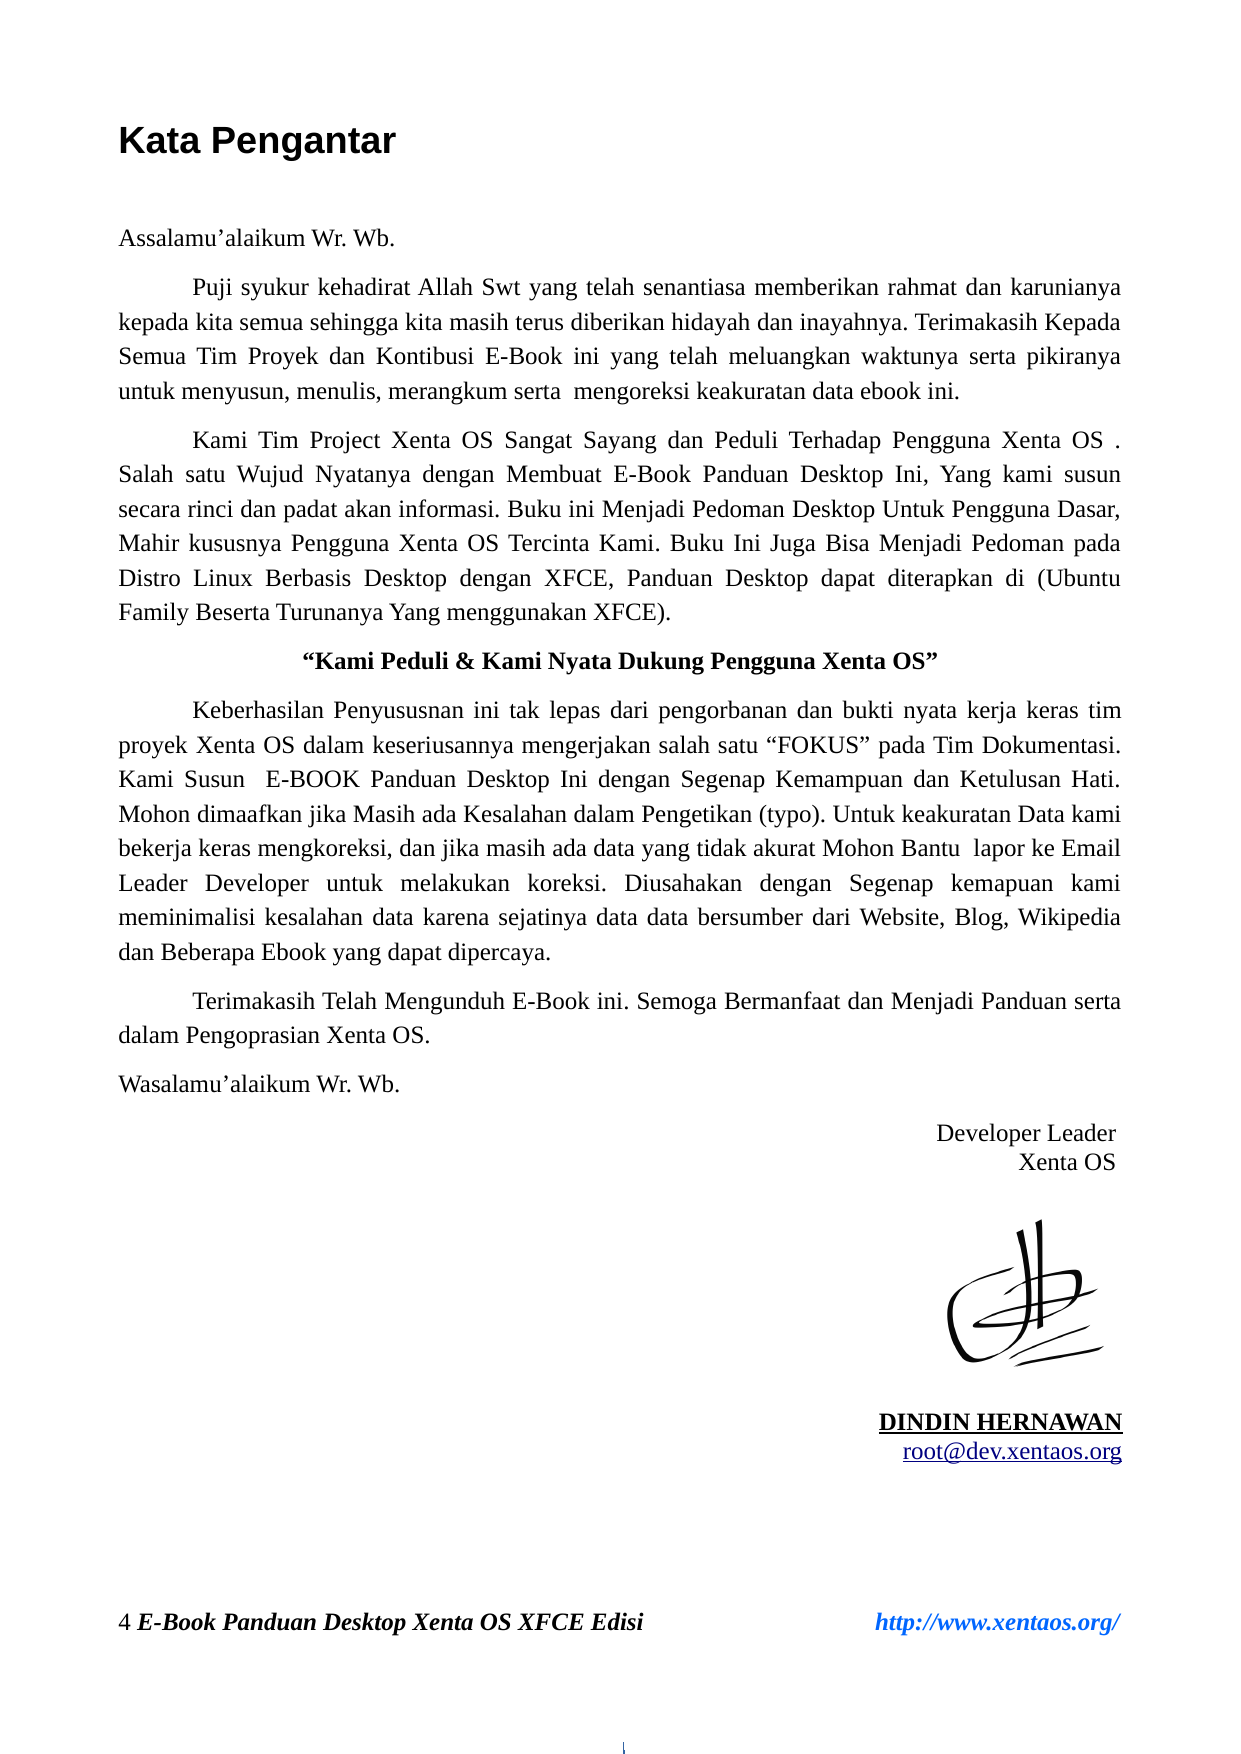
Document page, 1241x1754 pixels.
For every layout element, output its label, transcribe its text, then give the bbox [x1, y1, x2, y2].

text DINDIN HERNAWAN [118, 1407, 1122, 1436]
text Developer Leader [118, 1118, 1122, 1147]
text Puji syukur kehadirat Allah Swt yang telah senantiasa memberikan rahmat dan karunianya kepada kita semua sehingga kita masih terus diberikan hidayah dan inayahnya. Terimakasih Kepada Semua Tim Proyek dan Kontibusi E-Book ini yang telah meluangkan waktunya serta pikiranya untuk menyusun, menulis, merangkum serta mengoreksi keakuratan data ebook ini. [118, 272, 1122, 404]
subtitle Kata Pengantar [118, 118, 1122, 162]
text root@dev.xentaos.org [118, 1436, 1122, 1465]
text Wasalamu’alaikum Wr. Wb. [118, 1069, 1122, 1098]
text Keberhasilan Penyususnan ini tak lepas dari pengorbanan dan bukti nyata kerja keras tim proyek Xenta OS dalam keseriusannya mengerjakan salah satu “FOKUS” pada Tim Dokumentasi. Kami Susun E-BOOK Panduan Desktop Ini dengan Segenap Kemampuan dan Ketulusan Hati. Mohon dimaafkan jika Masih ada Kesalahan dalam Pengetikan (typo). Untuk keakuratan Data kami bekerja keras mengkoreksi, dan jika masih ada data yang tidak akurat Mohon Bantu lapor ke Email Leader Developer untuk melakukan koreksi. Diusahakan dengan Segenap kemapuan kami meminimalisi kesalahan data karena sejatinya data data bersumber dari Website, Blog, Wikipedia dan Beberapa Ebook yang dapat dipercaya. [118, 695, 1122, 966]
text Xenta OS [118, 1147, 1122, 1176]
text Terimakasih Telah Mengunduh E-Book ini. Semoga Bermanfaat dan Menjadi Panduan serta dalam Pengoprasian Xenta OS. [118, 986, 1122, 1049]
text Kami Tim Project Xenta OS Sangat Sayang dan Peduli Terhadap Pengguna Xenta OS . Salah satu Wujud Nyatanya dengan Membuat E-Book Panduan Desktop Ini, Yang kami susun secara rinci dan padat akan informasi. Buku ini Menjadi Pedoman Desktop Untuk Pengguna Dasar, Mahir kususnya Pengguna Xenta OS Tercinta Kami. Buku Ini Juga Bisa Menjadi Pedoman pada Distro Linux Berbasis Desktop dengan XFCE, Panduan Desktop dapat diterapkan di (Ubuntu Family Beserta Turunanya Yang menggunakan XFCE). [118, 425, 1122, 626]
text Assalamu’alaikum Wr. Wb. [118, 223, 1122, 252]
picture [941, 1207, 1112, 1379]
text “Kami Peduli & Kami Nyata Dukung Pengguna Xenta OS” [118, 646, 1122, 675]
